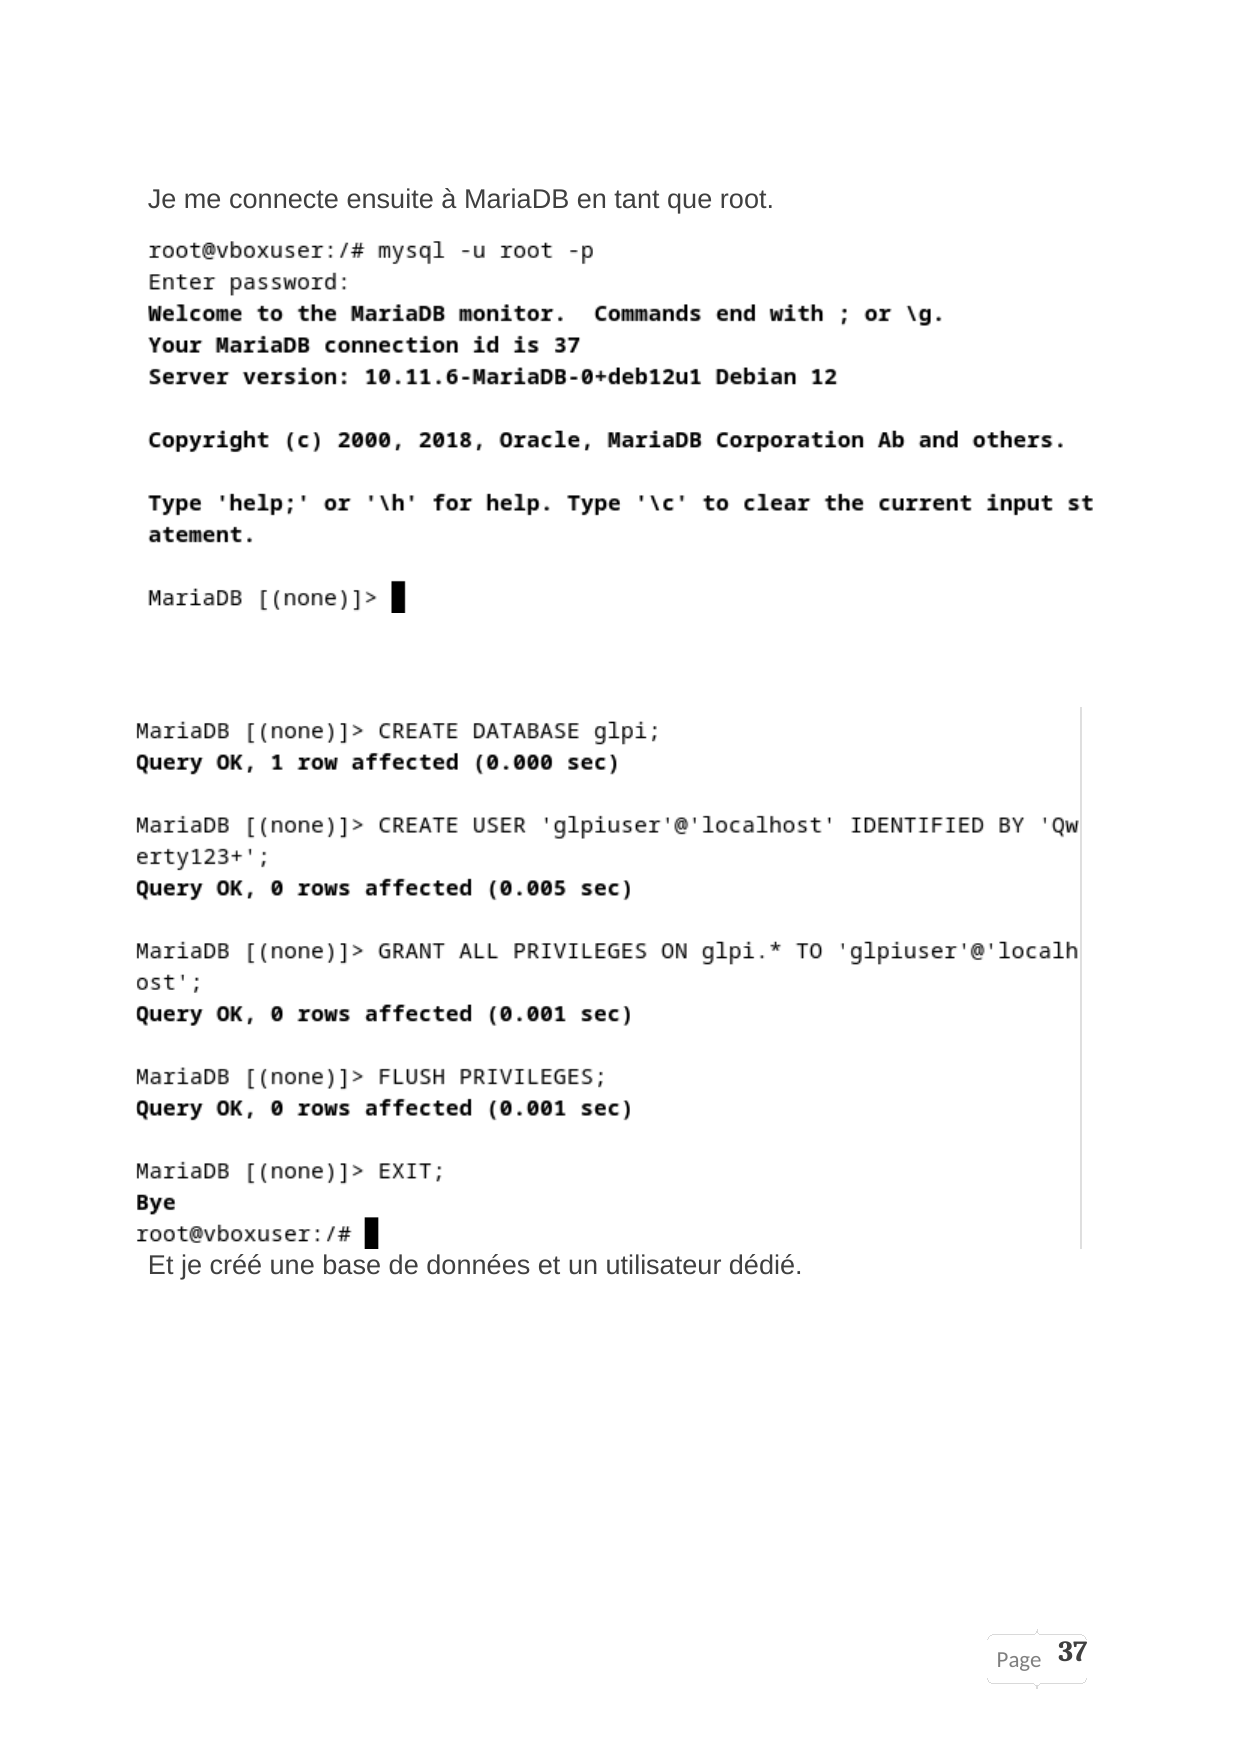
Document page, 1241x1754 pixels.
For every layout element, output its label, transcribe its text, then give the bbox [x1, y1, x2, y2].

picture [147, 240, 1093, 613]
picture [136, 707, 1082, 1249]
text Et je créé une base de données et un utilisateur dédié. [148, 613, 1093, 1280]
text Je me connecte ensuite à MariaDB en tant que root. [148, 148, 1093, 215]
